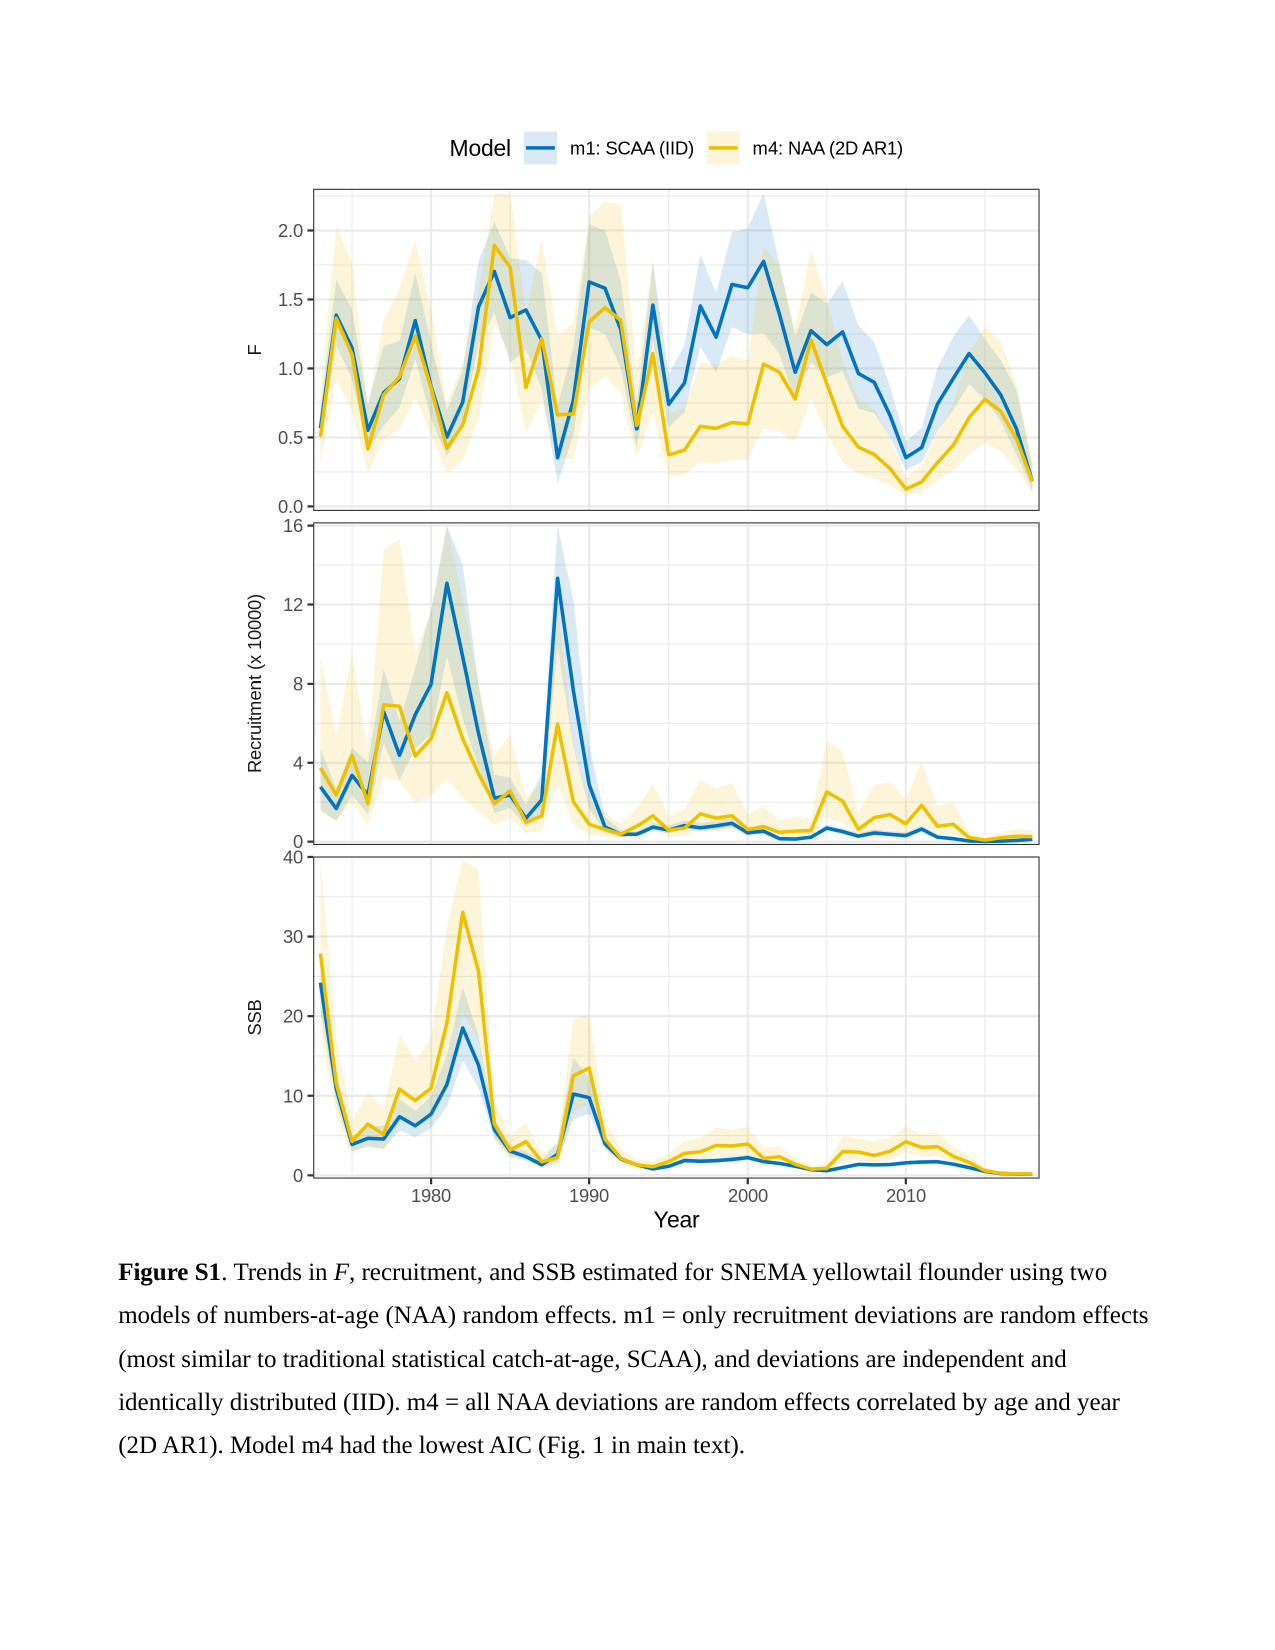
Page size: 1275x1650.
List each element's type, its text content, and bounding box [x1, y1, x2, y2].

text Figure S1. Trends in F, recruitment, and SSB estimated for SNEMA yellowtail flounder using two models of numbers-at-age (NAA) random effects. m1 = only recruitment deviations are random effects (most similar to traditional statistical catch-at-age, SCAA), and deviations are independent and identically distributed (IID). m4 = all NAA deviations are random effects correlated by age and year (2D AR1). Model m4 had the lowest AIC (Fig. 1 in main text). [118, 1257, 1157, 1459]
picture [225, 118, 1050, 1244]
